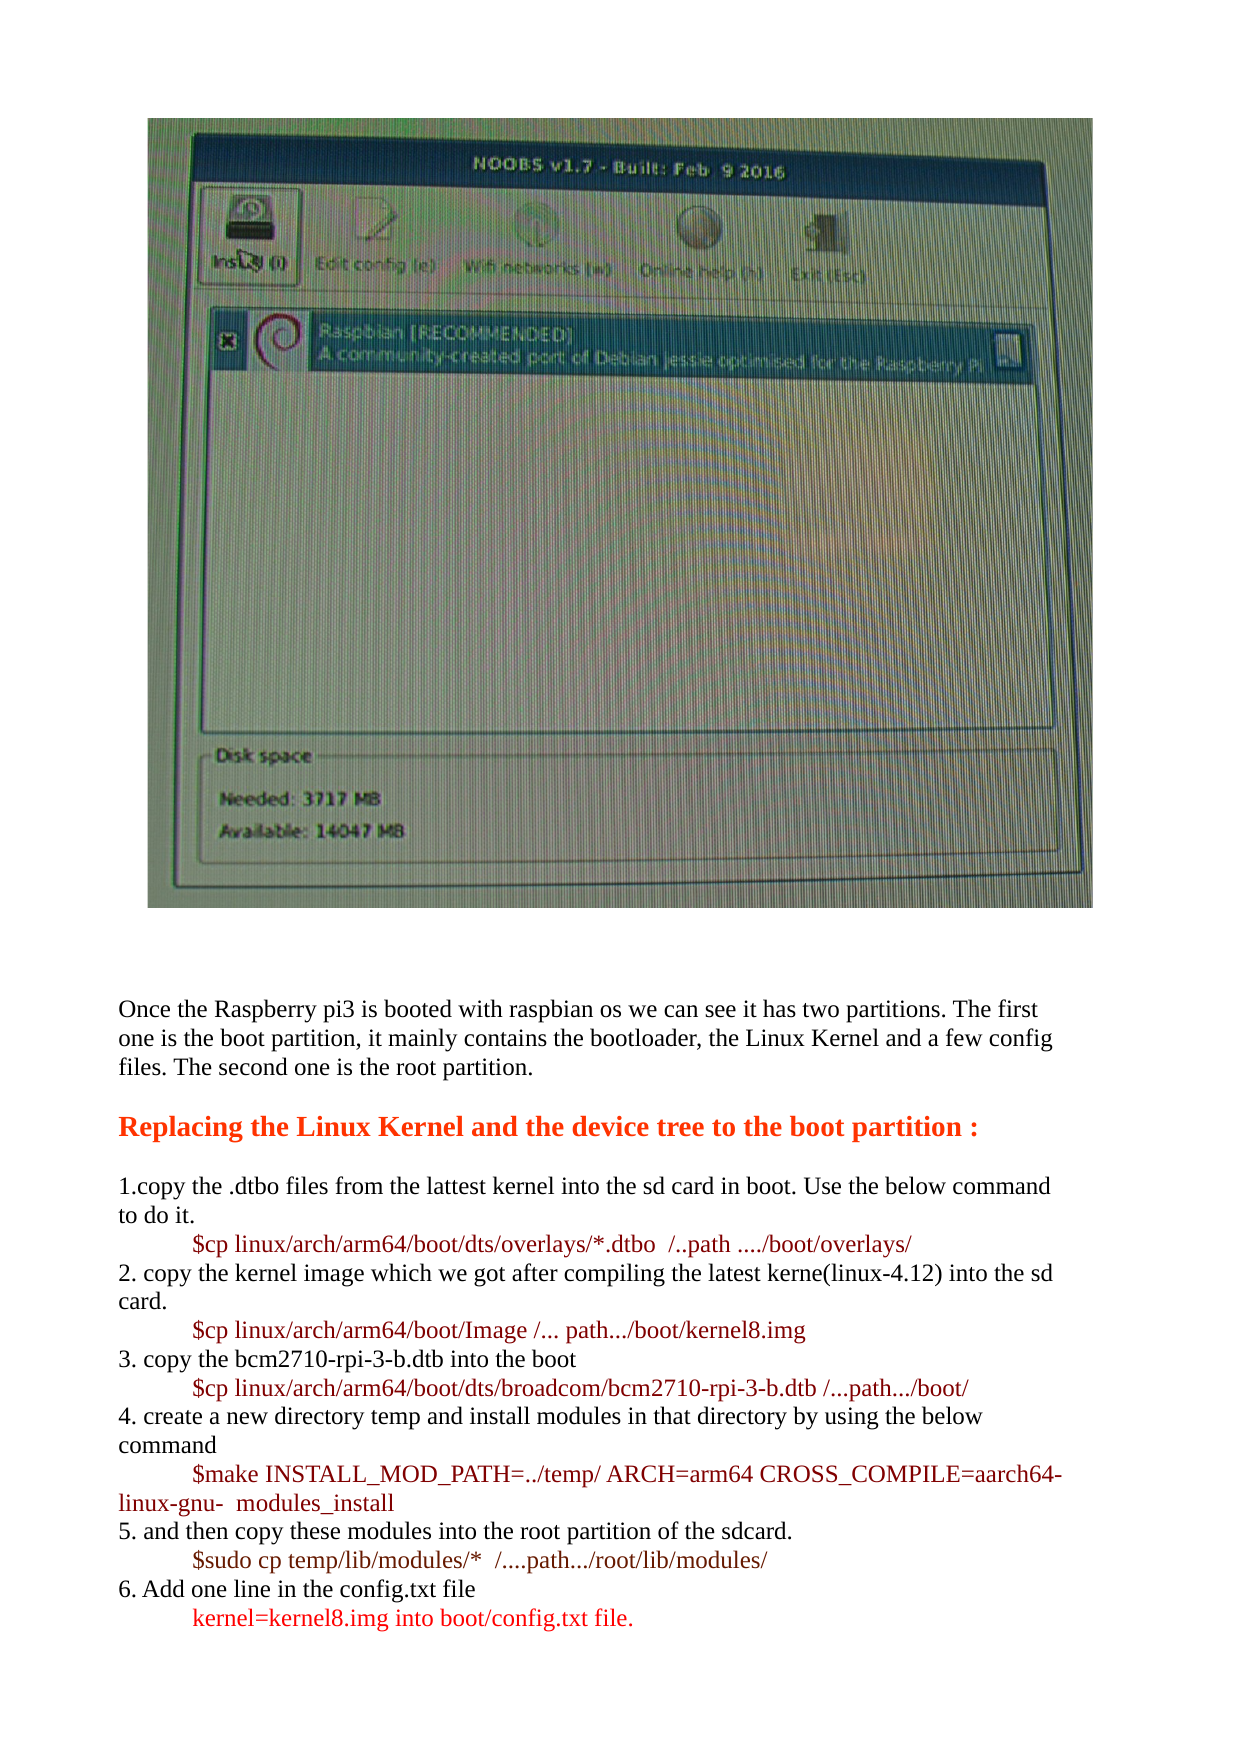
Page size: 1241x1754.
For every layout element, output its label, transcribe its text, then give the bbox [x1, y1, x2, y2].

text 5. and then copy these modules into the root partition of the sdcard. [118, 1516, 1063, 1545]
text 3. copy the bcm2710-rpi-3-b.dtb into the boot [118, 1344, 1063, 1373]
text $sudo cp temp/lib/modules/* /....path.../root/lib/modules/ [118, 1545, 1063, 1574]
text $cp linux/arch/arm64/boot/dts/overlays/*.dtbo /..path ..../boot/overlays/ [118, 1229, 1063, 1258]
text $cp linux/arch/arm64/boot/dts/broadcom/bcm2710-rpi-3-b.dtb /...path.../boot/ [118, 1373, 1063, 1401]
text 6. Add one line in the config.txt file [118, 1574, 1063, 1603]
text 1.copy the .dtbo files from the lattest kernel into the sd card in boot. Use the below command to do it. [118, 1171, 1063, 1229]
text $make INSTALL_MOD_PATH=../temp/ ARCH=arm64 CROSS_COMPILE=aarch64-linux-gnu- modules_install [118, 1459, 1063, 1516]
text Replacing the Linux Kernel and the device tree to the boot partition : [118, 1109, 1063, 1143]
text $cp linux/arch/arm64/boot/Image /... path.../boot/kernel8.img [118, 1315, 1063, 1344]
text kernel=kernel8.img into boot/config.txt file. [118, 1603, 1063, 1631]
picture [147, 118, 1093, 908]
text 4. create a new directory temp and install modules in that directory by using the below command [118, 1401, 1063, 1459]
text 2. copy the kernel image which we got after compiling the latest kerne(linux-4.12) into the sd card. [118, 1258, 1063, 1315]
text Once the Raspberry pi3 is booted with raspbian os we can see it has two partitions. The first one is the boot partition, it mainly contains the bootloader, the Linux Kernel and a few config files. The second one is the root partition. [118, 994, 1063, 1080]
